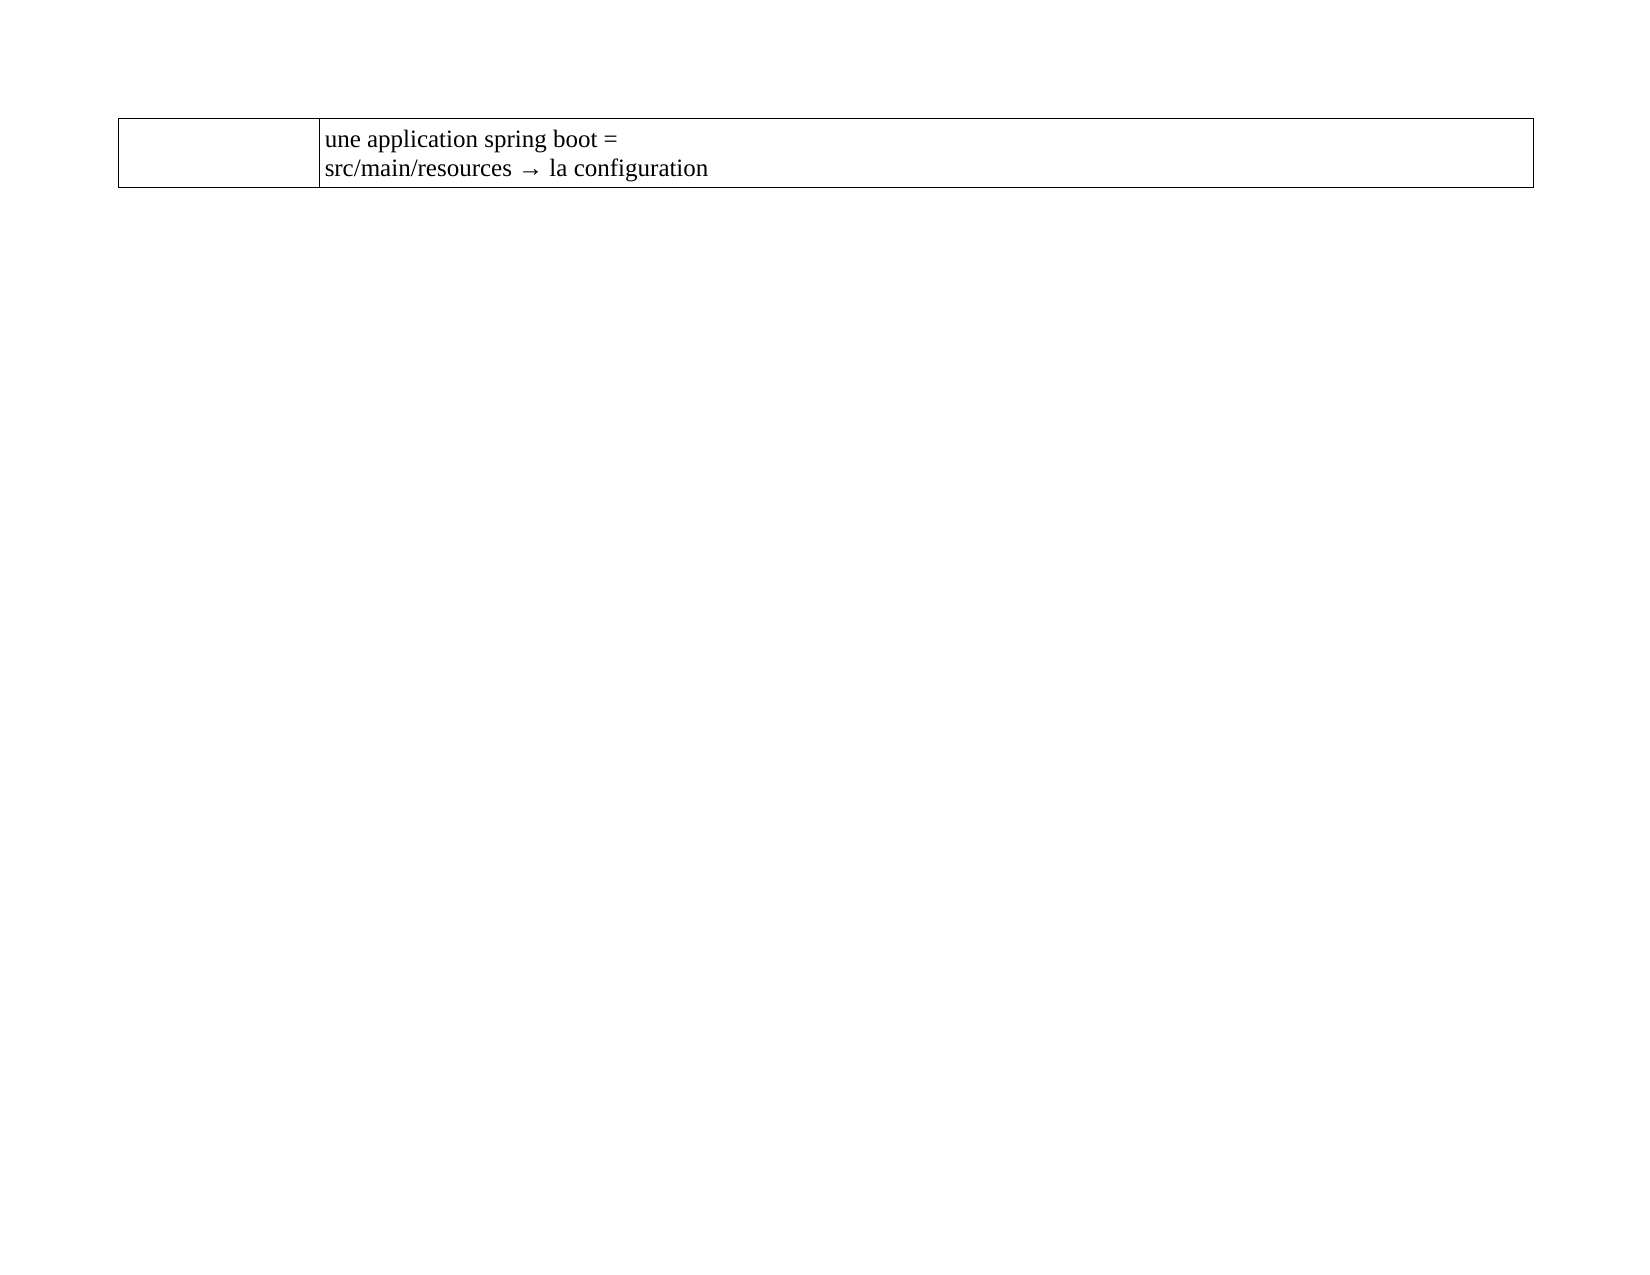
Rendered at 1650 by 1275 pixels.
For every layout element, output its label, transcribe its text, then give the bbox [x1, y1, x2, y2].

table_cell une application spring boot = src/main/resources → la configuration [320, 119, 1533, 187]
table_cell [119, 119, 319, 187]
